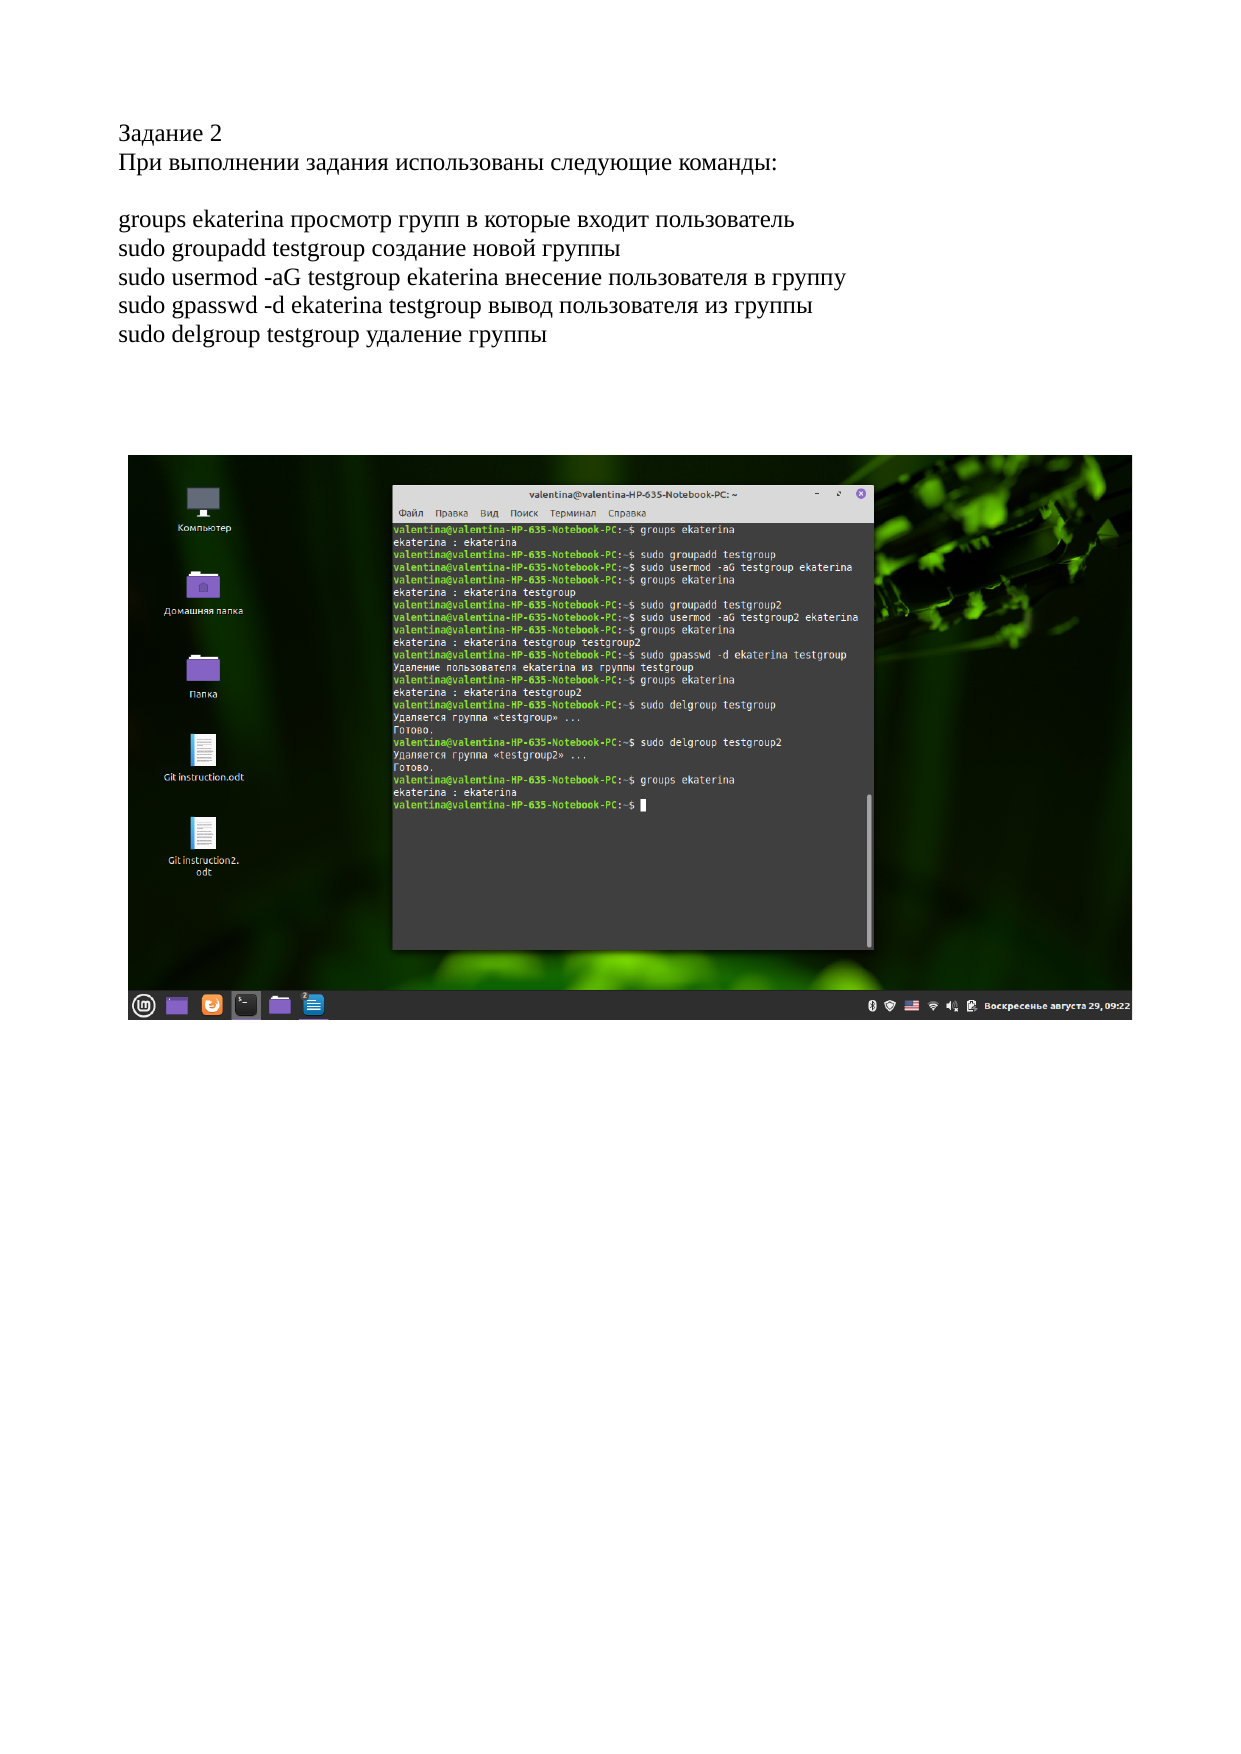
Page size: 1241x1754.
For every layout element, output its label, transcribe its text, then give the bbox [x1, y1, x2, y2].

text groups ekaterina просмотр групп в которые входит пользователь [118, 204, 1122, 233]
text sudo delgroup testgroup удаление группы [118, 319, 1122, 348]
text При выполнении задания использованы следующие команды: [118, 147, 1122, 176]
text sudo gpasswd -d ekaterina testgroup вывод пользователя из группы [118, 291, 1122, 319]
text sudo usermod -aG testgroup ekaterina внесение пользователя в группу [118, 262, 1122, 291]
picture [128, 455, 1133, 1020]
text Задание 2 [118, 118, 1122, 147]
text sudo groupadd testgroup создание новой группы [118, 233, 1122, 262]
